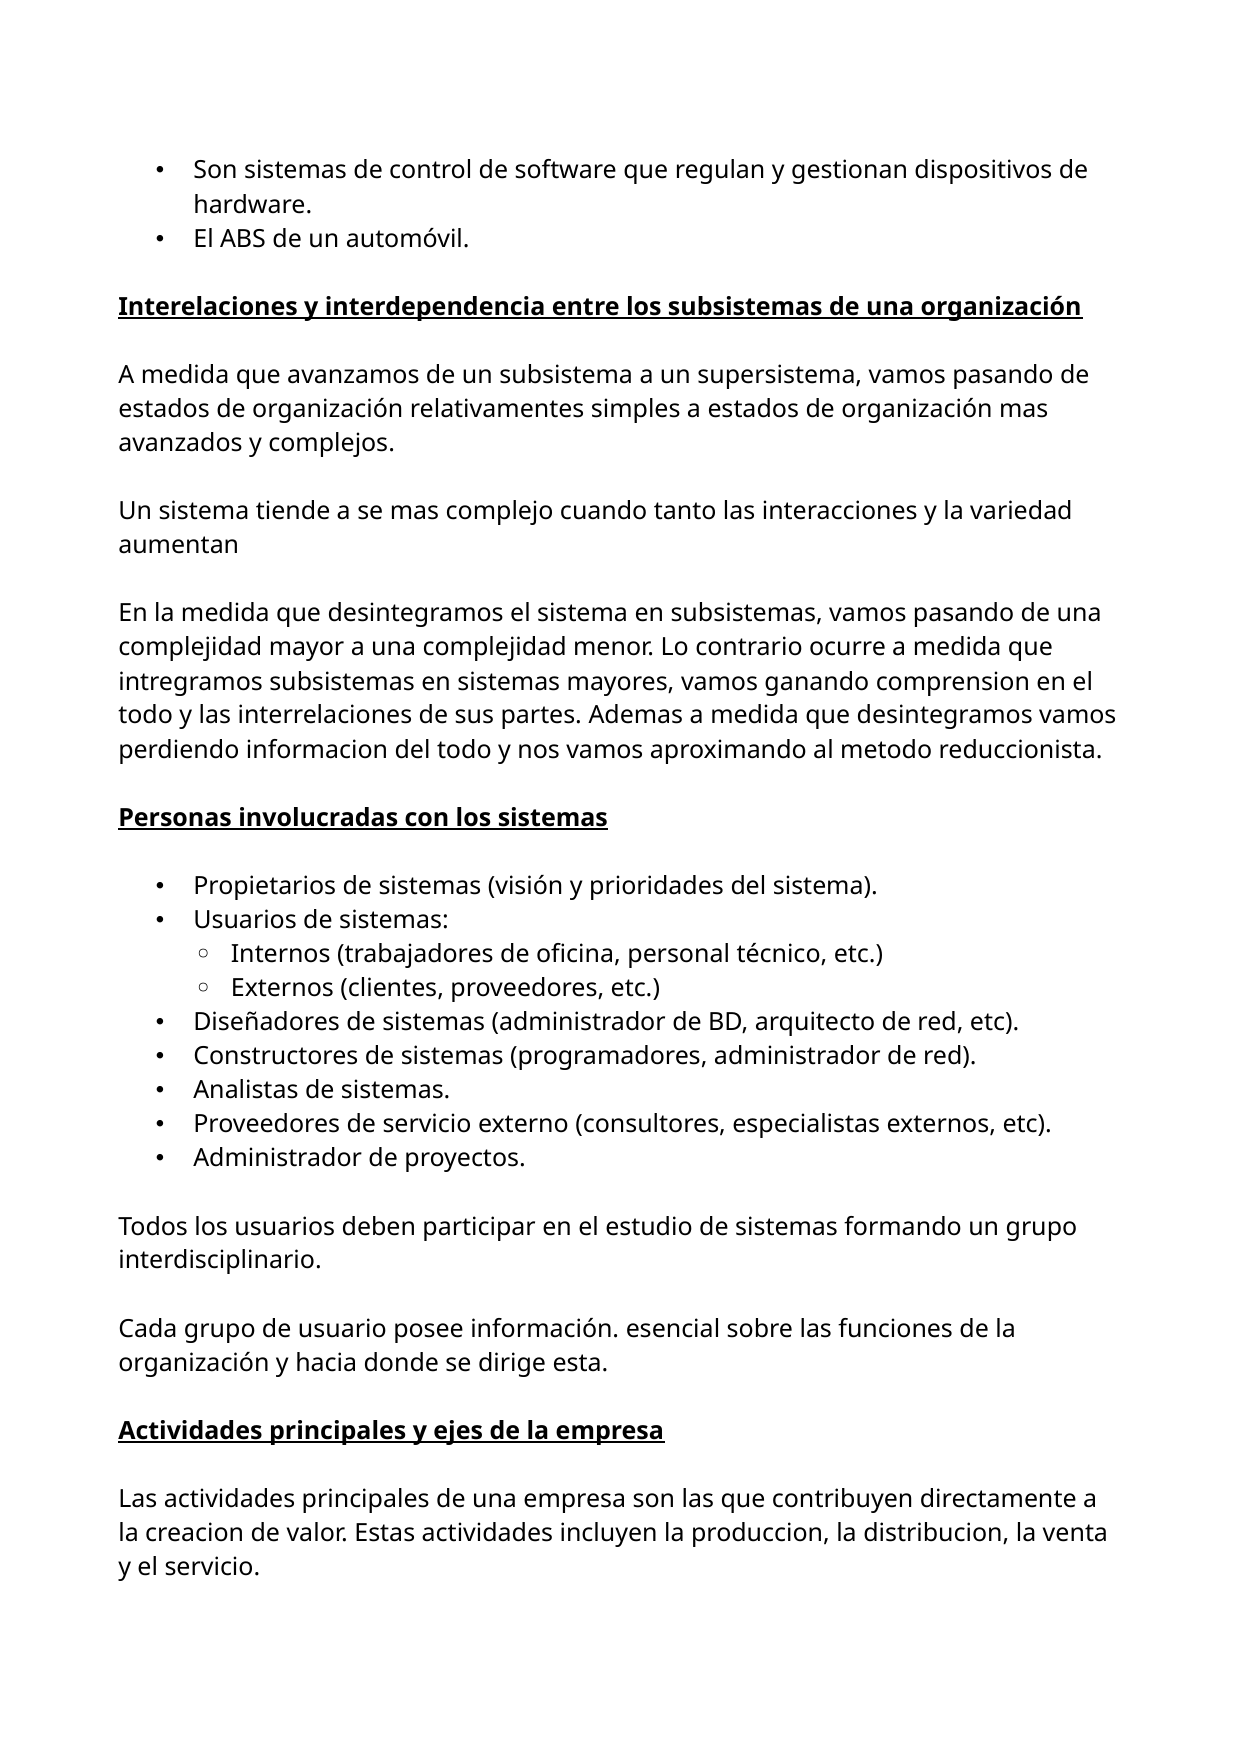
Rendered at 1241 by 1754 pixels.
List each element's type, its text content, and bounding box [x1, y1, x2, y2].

text Todos los usuarios deben participar en el estudio de sistemas formando un grupo interdisciplinario. [118, 1208, 1122, 1276]
list Usuarios de sistemas: [156, 902, 1122, 936]
text Interelaciones y interdependencia entre los subsistemas de una organización [118, 288, 1122, 322]
text A medida que avanzamos de un subsistema a un supersistema, vamos pasando de estados de organización relativamentes simples a estados de organización mas avanzados y complejos. [118, 357, 1122, 459]
text Personas involucradas con los sistemas [118, 799, 1122, 833]
text Cada grupo de usuario posee información. esencial sobre las funciones de la organización y hacia donde se dirige esta. [118, 1310, 1122, 1378]
list Propietarios de sistemas (visión y prioridades del sistema). [156, 867, 1122, 902]
list Externos (clientes, proveedores, etc.) [193, 970, 1122, 1004]
list Analistas de sistemas. [156, 1072, 1122, 1106]
list Son sistemas de control de software que regulan y gestionan dispositivos de hardware. [156, 152, 1122, 220]
text En la medida que desintegramos el sistema en subsistemas, vamos pasando de una complejidad mayor a una complejidad menor. Lo contrario ocurre a medida que intregramos subsistemas en sistemas mayores, vamos ganando comprension en el todo y las interrelaciones de sus partes. Ademas a medida que desintegramos vamos perdiendo informacion del todo y nos vamos aproximando al metodo reduccionista. [118, 595, 1122, 765]
text Actividades principales y ejes de la empresa [118, 1412, 1122, 1447]
list Constructores de sistemas (programadores, administrador de red). [156, 1038, 1122, 1072]
list Diseñadores de sistemas (administrador de BD, arquitecto de red, etc). [156, 1004, 1122, 1038]
list Proveedores de servicio externo (consultores, especialistas externos, etc). [156, 1106, 1122, 1140]
text Un sistema tiende a se mas complejo cuando tanto las interacciones y la variedad aumentan [118, 493, 1122, 561]
list Administrador de proyectos. [156, 1140, 1122, 1174]
list El ABS de un automóvil. [156, 220, 1122, 254]
list Internos (trabajadores de oficina, personal técnico, etc.) [193, 936, 1122, 970]
text Las actividades principales de una empresa son las que contribuyen directamente a la creacion de valor. Estas actividades incluyen la produccion, la distribucion, la venta y el servicio. [118, 1481, 1122, 1583]
